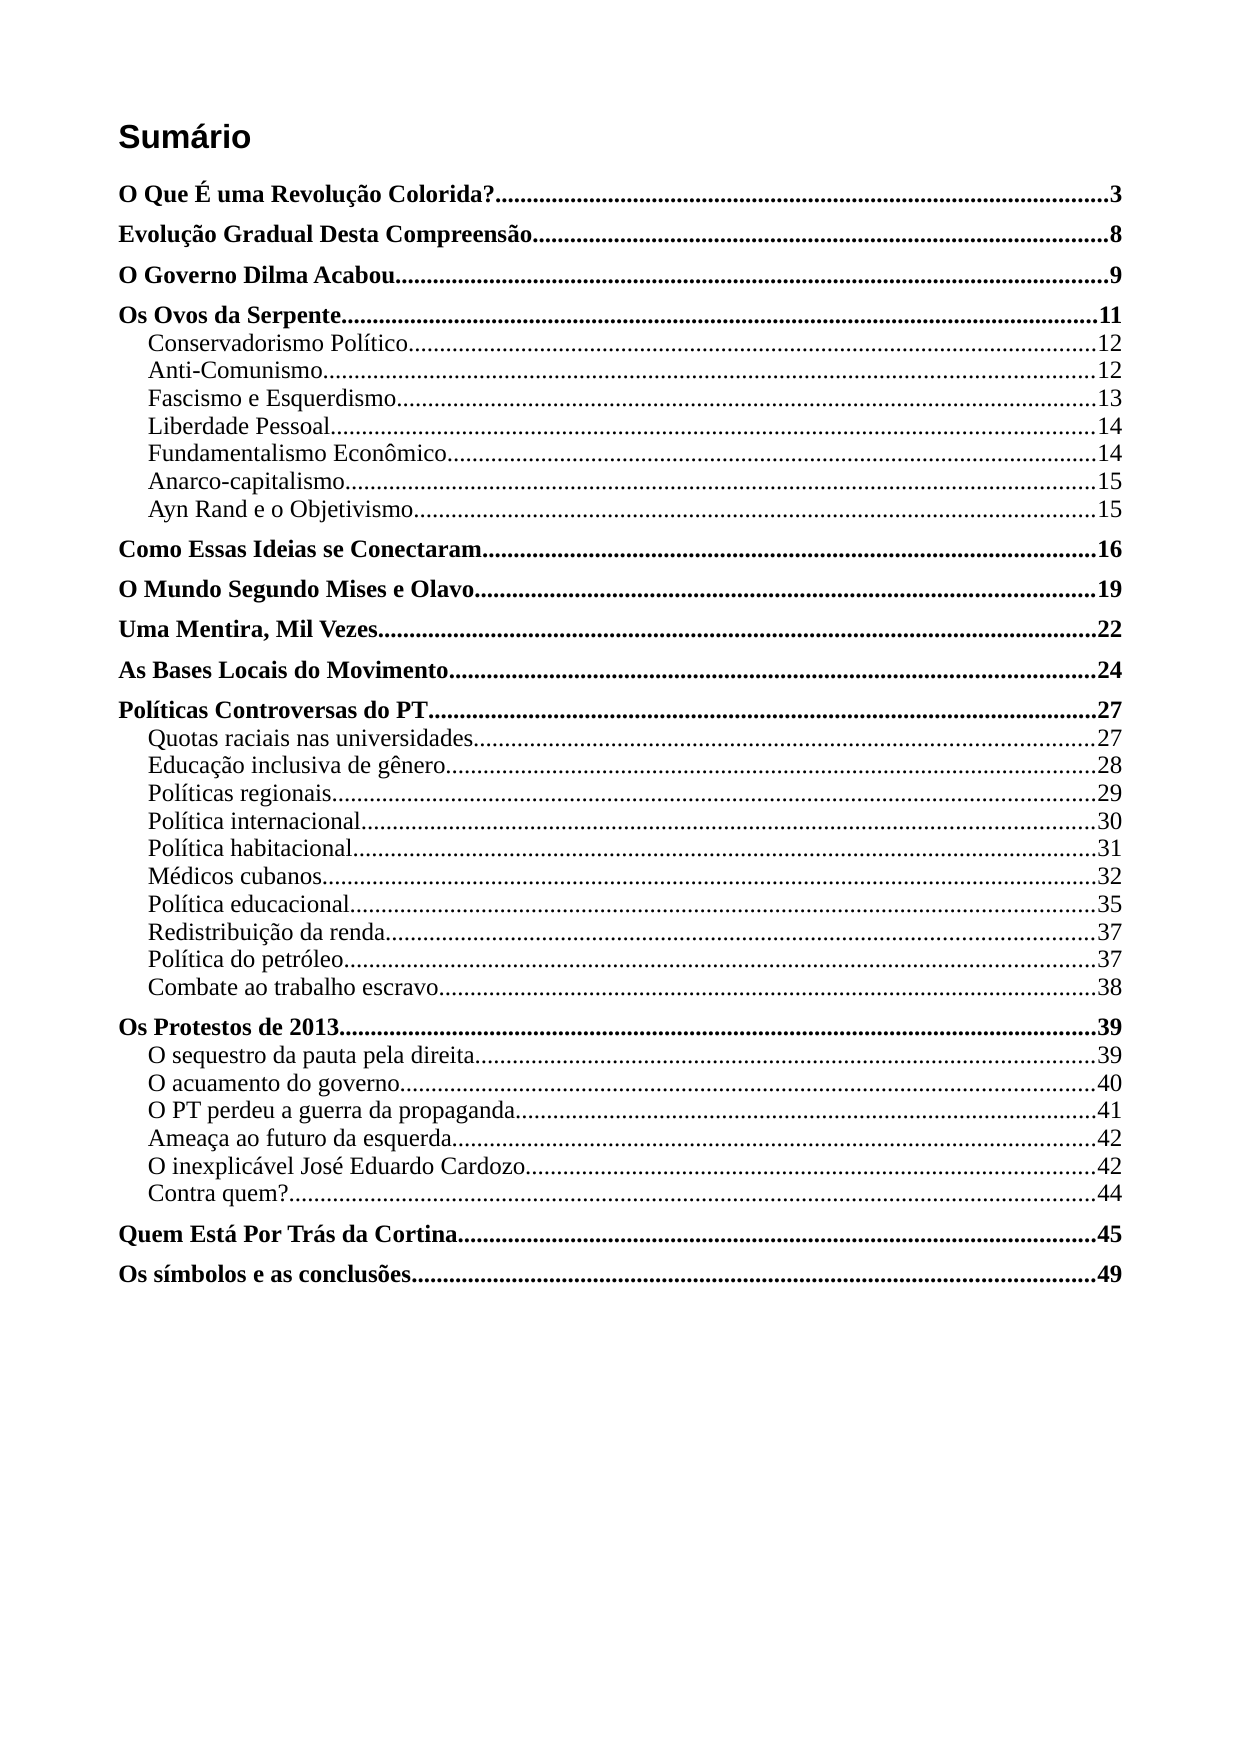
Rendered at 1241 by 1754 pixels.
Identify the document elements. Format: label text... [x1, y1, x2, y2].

text O Mundo Segundo Mises e Olavo 19 [118, 575, 1122, 603]
text Contra quem? 44 [148, 1179, 1122, 1207]
text O Governo Dilma Acabou 9 [118, 261, 1122, 288]
text Como Essas Ideias se Conectaram 16 [118, 535, 1122, 563]
text Ameaça ao futuro da esquerda 42 [148, 1124, 1122, 1152]
subtitle Sumário [118, 118, 1122, 155]
text Educação inclusiva de gênero 28 [148, 751, 1122, 779]
text Conservadorismo Político 12 [148, 329, 1122, 356]
text O inexplicável José Eduardo Cardozo 42 [148, 1152, 1122, 1179]
text Política educacional 35 [148, 890, 1122, 918]
text O Que É uma Revolução Colorida? 3 [118, 180, 1122, 208]
text Redistribuição da renda 37 [148, 918, 1122, 945]
text Liberdade Pessoal 14 [148, 412, 1122, 439]
text Quotas raciais nas universidades 27 [148, 724, 1122, 751]
text Os símbolos e as conclusões 49 [118, 1260, 1122, 1288]
text Os Ovos da Serpente 11 [118, 301, 1122, 329]
text As Bases Locais do Movimento 24 [118, 656, 1122, 683]
text Combate ao trabalho escravo 38 [148, 973, 1122, 1001]
text Médicos cubanos 32 [148, 862, 1122, 890]
text Políticas Controversas do PT 27 [118, 696, 1122, 724]
text O PT perdeu a guerra da propaganda 41 [148, 1096, 1122, 1124]
text Política habitacional 31 [148, 834, 1122, 862]
text Uma Mentira, Mil Vezes 22 [118, 616, 1122, 643]
text Os Protestos de 2013 39 [118, 1013, 1122, 1041]
text Quem Está Por Trás da Cortina 45 [118, 1220, 1122, 1247]
text Anti-Comunismo 12 [148, 356, 1122, 384]
text Fundamentalismo Econômico 14 [148, 439, 1122, 467]
text Política internacional 30 [148, 807, 1122, 834]
text Evolução Gradual Desta Compreensão 8 [118, 221, 1122, 248]
text O acuamento do governo 40 [148, 1069, 1122, 1096]
text Anarco-capitalismo 15 [148, 467, 1122, 495]
text O sequestro da pauta pela direita 39 [148, 1041, 1122, 1069]
text Políticas regionais 29 [148, 779, 1122, 807]
text Política do petróleo 37 [148, 945, 1122, 973]
text Fascismo e Esquerdismo 13 [148, 384, 1122, 412]
text Ayn Rand e o Objetivismo 15 [148, 495, 1122, 523]
